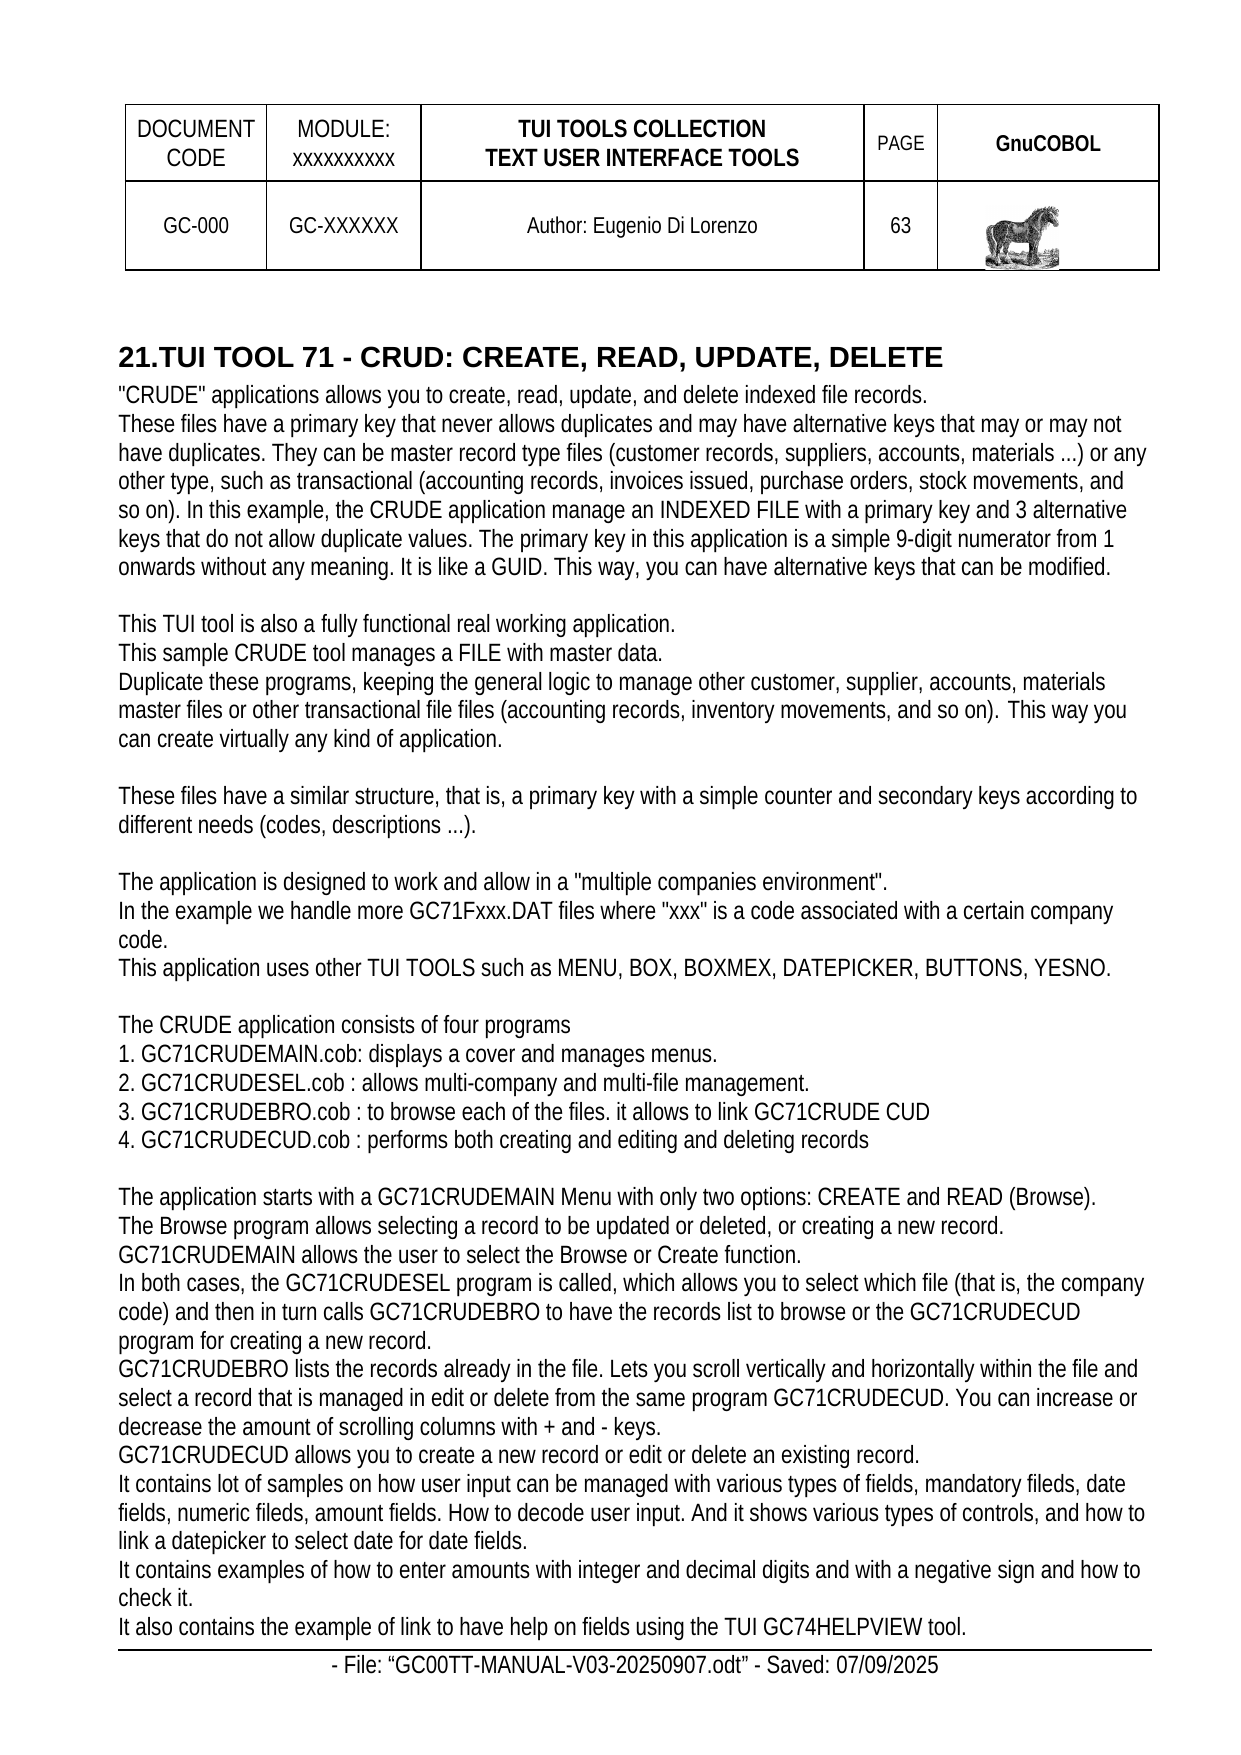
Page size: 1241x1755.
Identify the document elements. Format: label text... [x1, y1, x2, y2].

text The Browse program allows selecting a record to be updated or deleted, or creating a new record. [118, 1211, 1152, 1240]
subtitle TUI TOOL 71 - CRUD: CREATE, READ, UPDATE, DELETE [118, 341, 1152, 374]
text GC71CRUDEBRO lists the records already in the file. Lets you scroll vertically and horizontally within the file and select a record that is managed in edit or delete from the same program GC71CRUDECUD. You can increase or decrease the amount of scrolling columns with + and - keys. [118, 1354, 1152, 1440]
text These files have a similar structure, that is, a primary key with a simple counter and secondary keys according to different needs (codes, descriptions ...). [118, 781, 1152, 839]
text This application uses other TUI TOOLS such as MENU, BOX, BOXMEX, DATEPICKER, BUTTONS, YESNO. [118, 953, 1152, 982]
text The CRUDE application consists of four programs 1. GC71CRUDEMAIN.cob: displays a cover and manages menus. 2. GC71CRUDESEL.cob : allows multi-company and multi-file management. 3. GC71CRUDEBRO.cob : to browse each of the files. it allows to link GC71CRUDE CUD [118, 1011, 1152, 1125]
text 4. GC71CRUDECUD.cob : performs both creating and editing and deleting records [118, 1125, 1152, 1154]
text Duplicate these programs, keeping the general logic to manage other customer, supplier, accounts, materials master files or other transactional file files (accounting records, inventory movements, and so on). This way you can create virtually any kind of application. [118, 667, 1152, 753]
text "CRUDE" applications allows you to create, read, update, and delete indexed file records. [118, 380, 1152, 409]
text This TUI tool is also a fully functional real working application. This sample CRUDE tool manages a FILE with master data. [118, 609, 1152, 667]
text The application starts with a GC71CRUDEMAIN Menu with only two options: CREATE and READ (Browse). [118, 1182, 1152, 1211]
text The application is designed to work and allow in a "multiple companies environment". In the example we handle more GC71Fxxx.DAT files where "xxx" is a code associated with a certain company code. [118, 867, 1152, 953]
text GC71CRUDEMAIN allows the user to select the Browse or Create function. In both cases, the GC71CRUDESEL program is called, which allows you to select which file (that is, the company code) and then in turn calls GC71CRUDEBRO to have the records list to browse or the GC71CRUDECUD program for creating a new record. [118, 1240, 1152, 1354]
text GC71CRUDECUD allows you to create a new record or edit or delete an existing record. It contains lot of samples on how user input can be managed with various types of fields, mandatory fileds, date fields, numeric fileds, amount fields. How to decode user input. And it shows various types of controls, and how to link a datepicker to select date for date fields. It contains examples of how to enter amounts with integer and decimal digits and with a negative sign and how to check it. It also contains the example of link to have help on fields using the TUI GC74HELPVIEW tool. [118, 1440, 1152, 1641]
text These files have a primary key that never allows duplicates and may have alternative keys that may or may not have duplicates. They can be master record type files (customer records, suppliers, accounts, materials ...) or any other type, such as transactional (accounting records, invoices issued, purchase orders, stock movements, and so on). In this example, the CRUDE application manage an INDEXED FILE with a primary key and 3 alternative keys that do not allow duplicate values. The primary key in this application is a simple 9-digit numerator from 1 onwards without any meaning. It is like a GUID. This way, you can have alternative keys that can be modified. [118, 409, 1152, 581]
